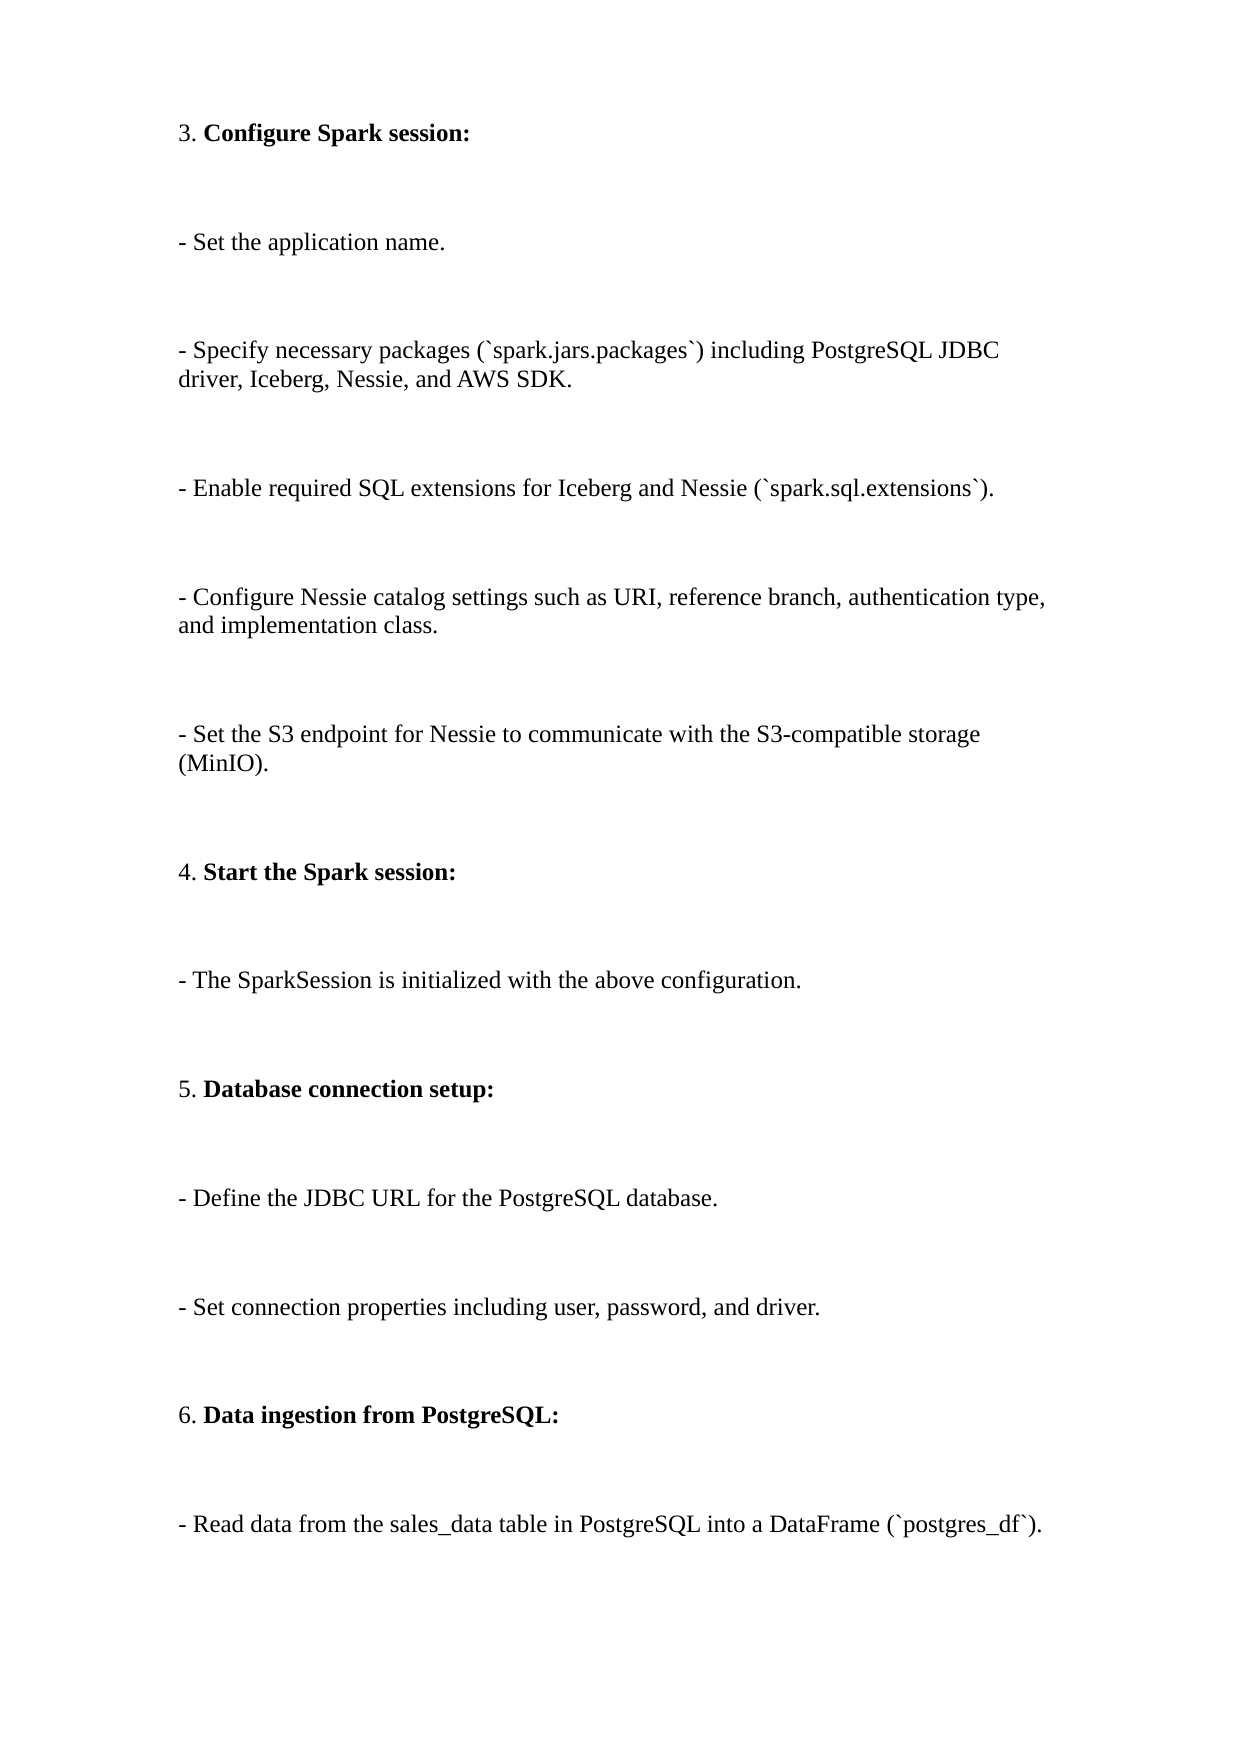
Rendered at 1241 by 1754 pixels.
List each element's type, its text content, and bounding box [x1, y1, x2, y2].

text - Set connection properties including user, password, and driver. [178, 1292, 1062, 1321]
text - Set the application name. [178, 227, 1062, 256]
text 6. Data ingestion from PostgreSQL: [178, 1401, 1062, 1429]
text - The SparkSession is initialized with the above configuration. [178, 966, 1062, 994]
text - Specify necessary packages (`spark.jars.packages`) including PostgreSQL JDBC driver, Iceberg, Nessie, and AWS SDK. [178, 336, 1062, 393]
text - Set the S3 endpoint for Nessie to communicate with the S3-compatible storage (MinIO). [178, 719, 1062, 777]
text 3. Configure Spark session: [178, 118, 1062, 147]
text - Read data from the sales_data table in PostgreSQL into a DataFrame (`postgres_df`). [178, 1509, 1062, 1538]
text 4. Start the Spark session: [178, 857, 1062, 886]
text 5. Database connection setup: [178, 1074, 1062, 1103]
text - Enable required SQL extensions for Iceberg and Nessie (`spark.sql.extensions`). [178, 473, 1062, 502]
text - Configure Nessie catalog settings such as URI, reference branch, authentication type, and implementation class. [178, 582, 1062, 639]
text - Define the JDBC URL for the PostgreSQL database. [178, 1183, 1062, 1212]
